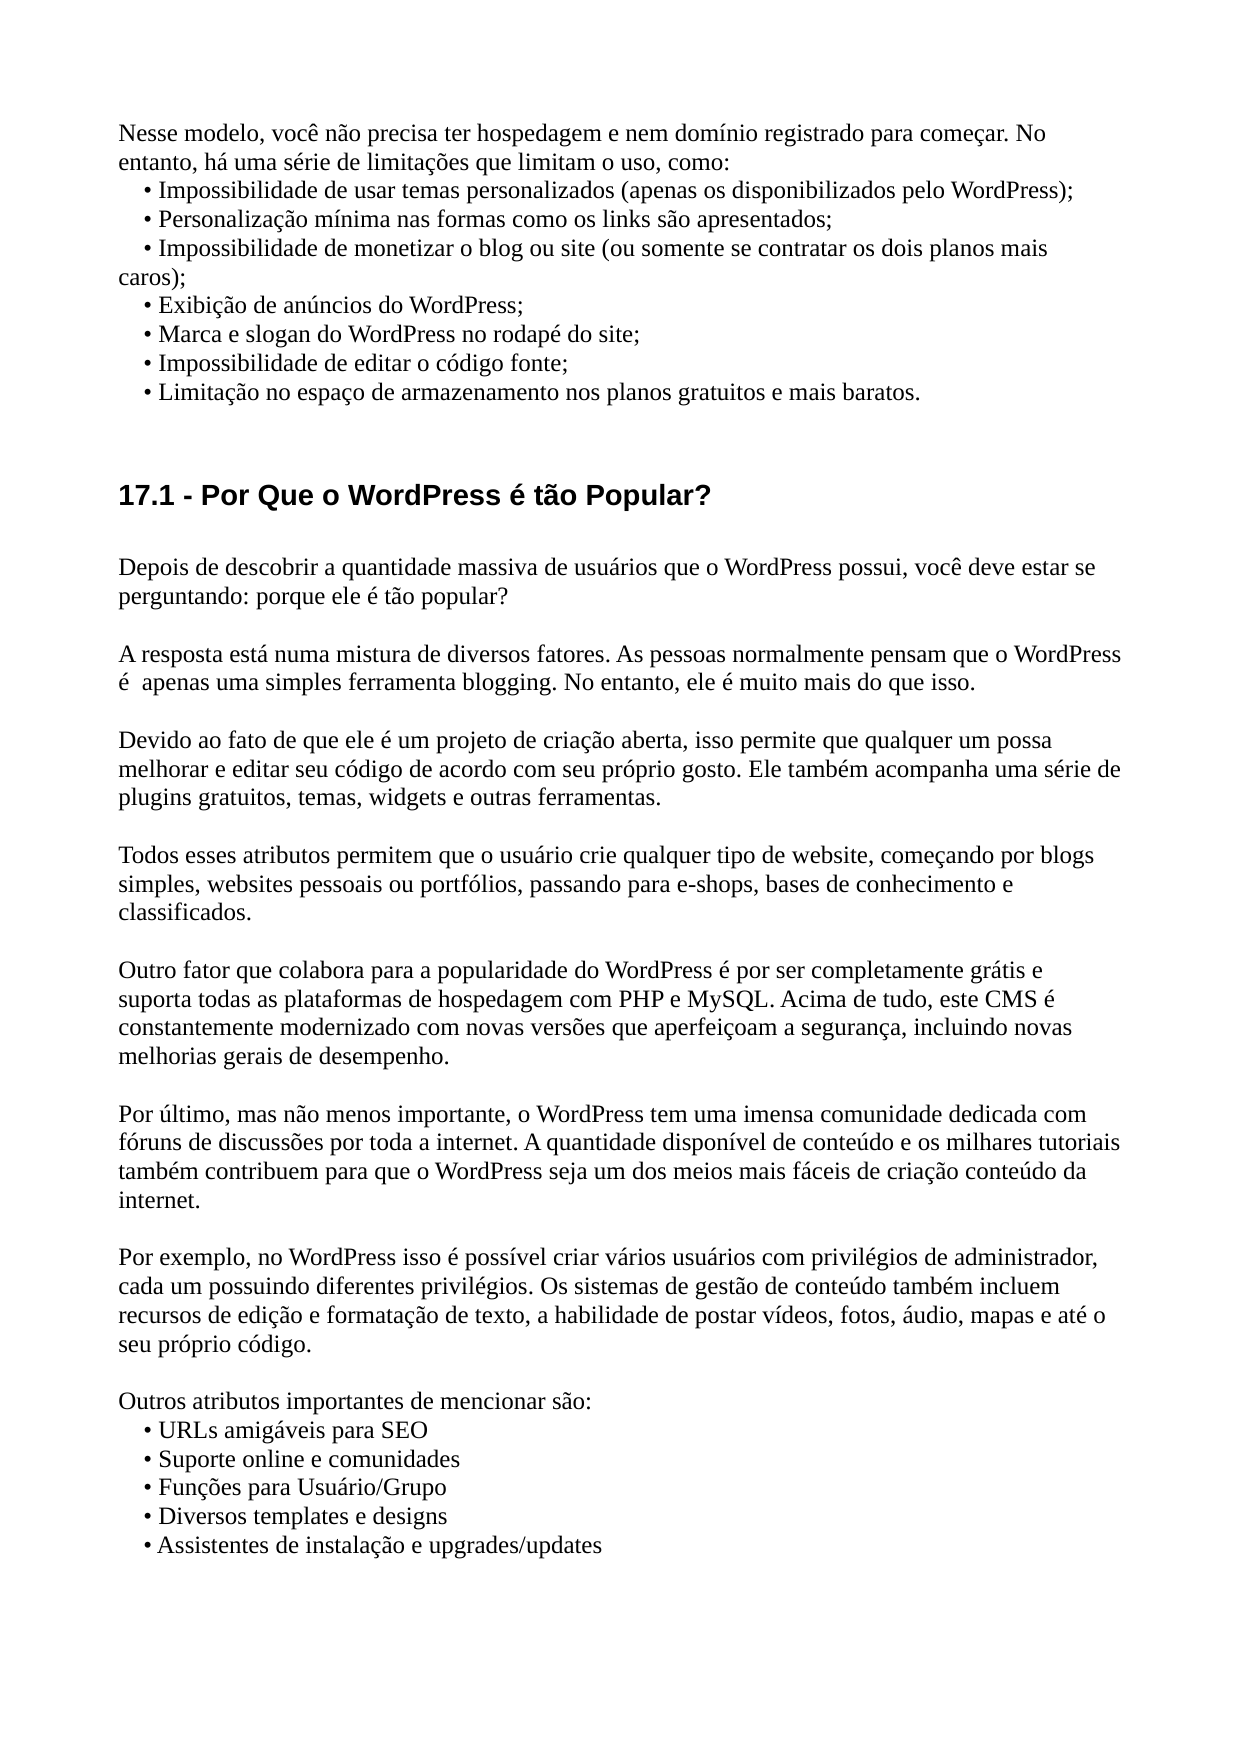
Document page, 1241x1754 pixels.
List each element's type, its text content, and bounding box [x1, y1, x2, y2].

text Depois de descobrir a quantidade massiva de usuários que o WordPress possui, você deve estar se perguntando: porque ele é tão popular? [118, 552, 1122, 610]
text Por último, mas não menos importante, o WordPress tem uma imensa comunidade dedicada com fóruns de discussões por toda a internet. A quantidade disponível de conteúdo e os milhares tutoriais também contribuem para que o WordPress seja um dos meios mais fáceis de criação conteúdo da internet. [118, 1099, 1122, 1214]
text • Exibição de anúncios do WordPress; [118, 291, 1122, 319]
text Outros atributos importantes de mencionar são: [118, 1386, 1122, 1415]
text Outro fator que colabora para a popularidade do WordPress é por ser completamente grátis e suporta todas as plataformas de hospedagem com PHP e MySQL. Acima de tudo, este CMS é constantemente modernizado com novas versões que aperfeiçoam a segurança, incluindo novas melhorias gerais de desempenho. [118, 955, 1122, 1070]
subtitle 17.1 - Por Que o WordPress é tão Popular? [118, 478, 1122, 511]
text • Diversos templates e designs [118, 1501, 1122, 1530]
text • Limitação no espaço de armazenamento nos planos gratuitos e mais baratos. [118, 377, 1122, 406]
text • Personalização mínima nas formas como os links são apresentados; [118, 204, 1122, 233]
text • URLs amigáveis para SEO [118, 1415, 1122, 1444]
text Nesse modelo, você não precisa ter hospedagem e nem domínio registrado para começar. No entanto, há uma série de limitações que limitam o uso, como: [118, 118, 1122, 176]
text Por exemplo, no WordPress isso é possível criar vários usuários com privilégios de administrador, cada um possuindo diferentes privilégios. Os sistemas de gestão de conteúdo também incluem recursos de edição e formatação de texto, a habilidade de postar vídeos, fotos, áudio, mapas e até o seu próprio código. [118, 1242, 1122, 1357]
text • Impossibilidade de editar o código fonte; [118, 348, 1122, 377]
text • Impossibilidade de monetizar o blog ou site (ou somente se contratar os dois planos mais caros); [118, 233, 1122, 291]
text Devido ao fato de que ele é um projeto de criação aberta, isso permite que qualquer um possa melhorar e editar seu código de acordo com seu próprio gosto. Ele também acompanha uma série de plugins gratuitos, temas, widgets e outras ferramentas. [118, 725, 1122, 811]
text • Marca e slogan do WordPress no rodapé do site; [118, 319, 1122, 348]
text A resposta está numa mistura de diversos fatores. As pessoas normalmente pensam que o WordPress é apenas uma simples ferramenta blogging. No entanto, ele é muito mais do que isso. [118, 639, 1122, 696]
text • Impossibilidade de usar temas personalizados (apenas os disponibilizados pelo WordPress); [118, 176, 1122, 204]
text Todos esses atributos permitem que o usuário crie qualquer tipo de website, começando por blogs simples, websites pessoais ou portfólios, passando para e-shops, bases de conhecimento e classificados. [118, 840, 1122, 926]
text • Assistentes de instalação e upgrades/updates [118, 1530, 1122, 1559]
text • Suporte online e comunidades [118, 1444, 1122, 1472]
text • Funções para Usuário/Grupo [118, 1472, 1122, 1501]
